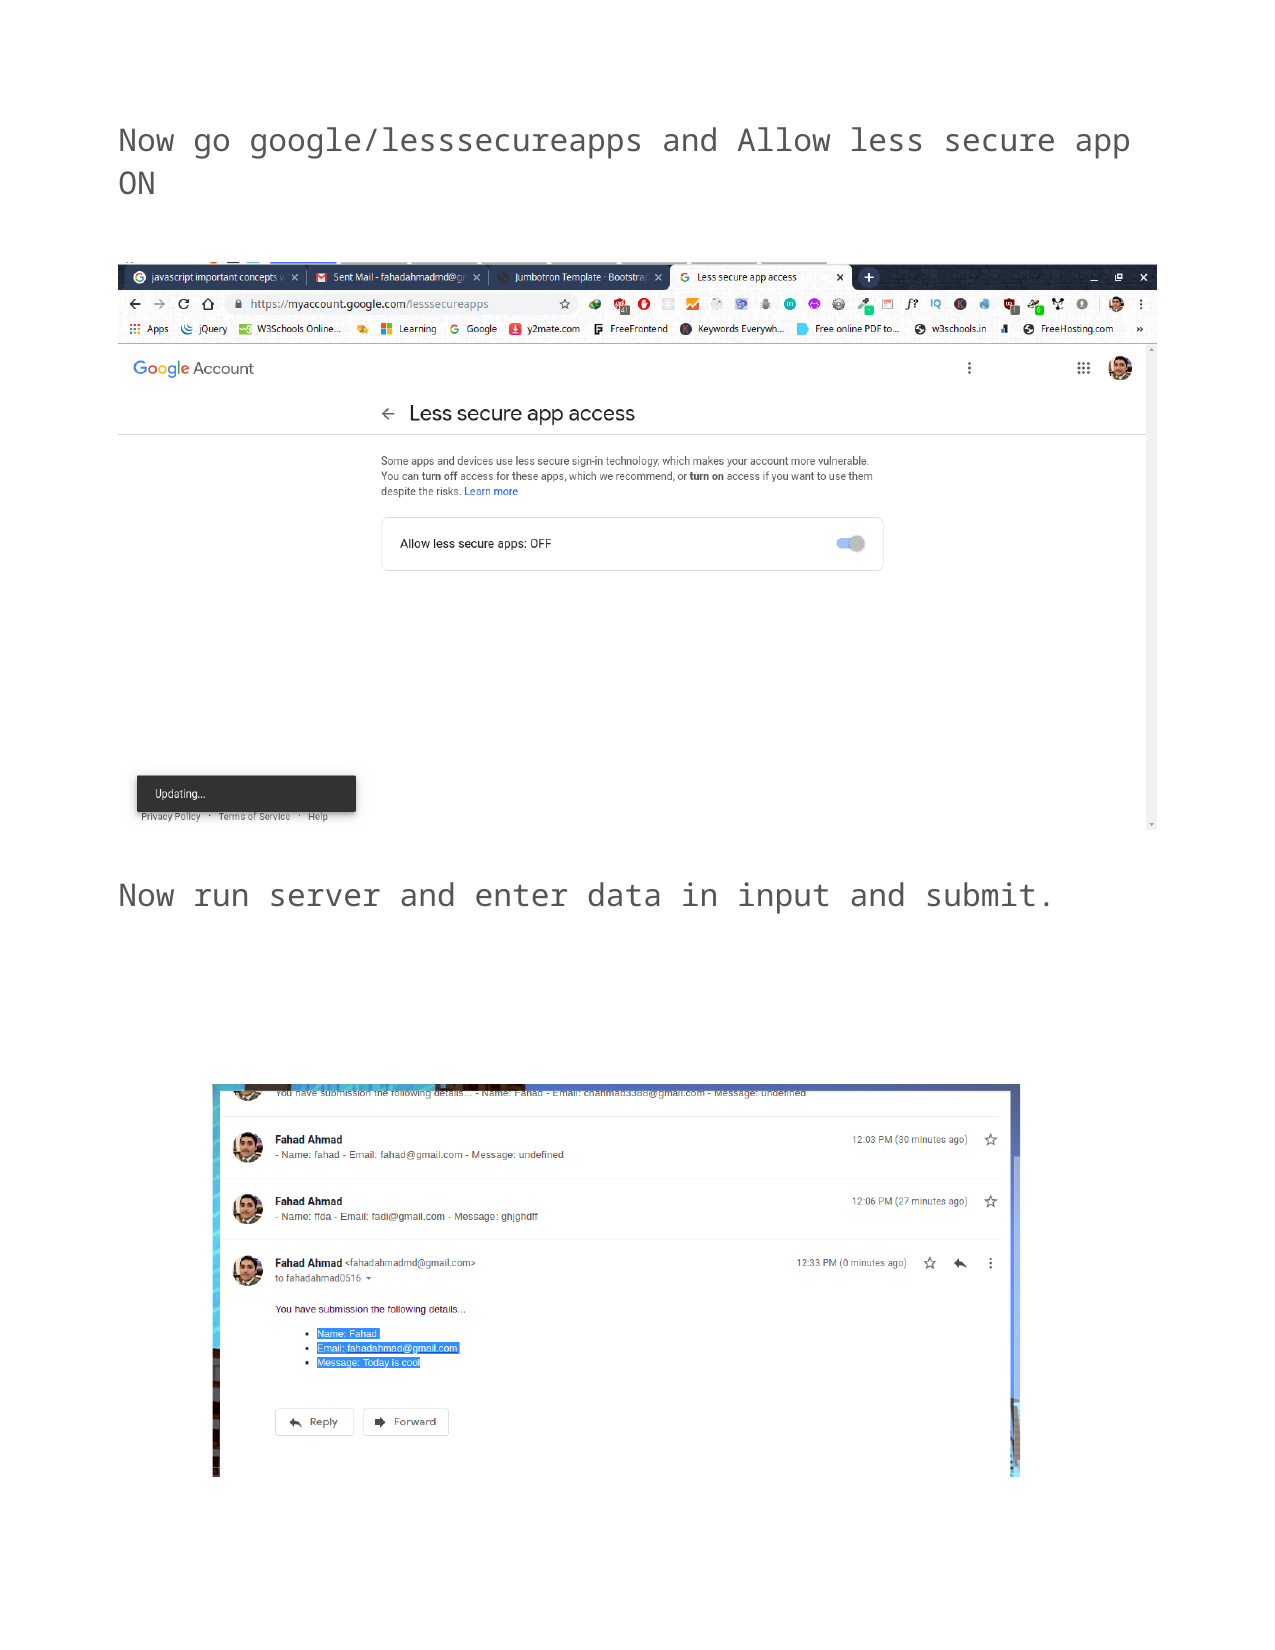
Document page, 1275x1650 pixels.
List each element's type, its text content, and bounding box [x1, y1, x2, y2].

text Now go google/lesssecureapps and Allow less secure app ON [118, 118, 1157, 203]
picture [118, 262, 1117, 830]
text Now run server and enter data in input and submit. [118, 872, 1157, 915]
picture [212, 1084, 1021, 1477]
